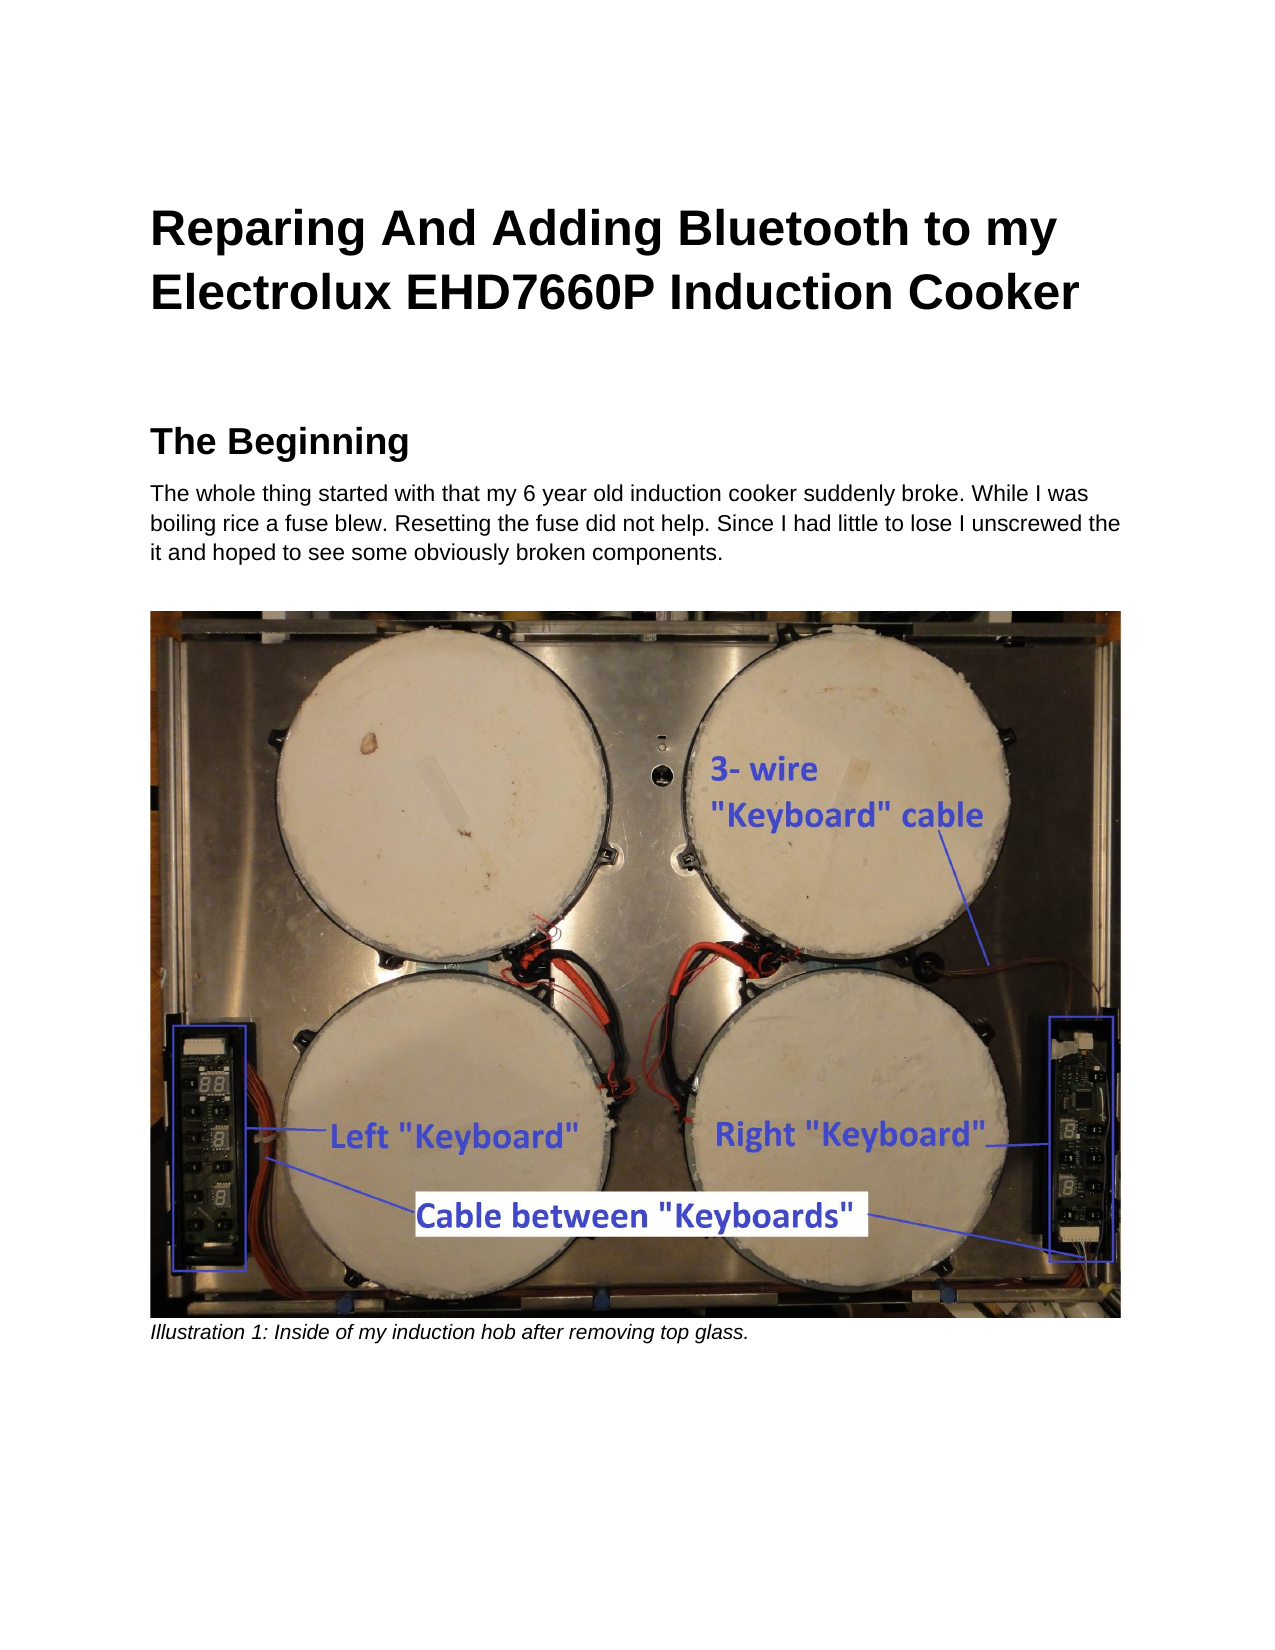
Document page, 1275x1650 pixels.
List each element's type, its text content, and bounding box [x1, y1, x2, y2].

text The whole thing started with that my 6 year old induction cooker suddenly broke. While I was boiling rice a fuse blew. Resetting the fuse did not help. Since I had little to lose I unscrewed the it and hoped to see some obviously broken components. [150, 481, 1125, 565]
subtitle The Beginning [150, 420, 1125, 462]
text Illustration 1: Inside of my induction hob after removing top glass. [150, 1318, 1125, 1344]
picture [150, 611, 1126, 1318]
title Reparing And Adding Bluetooth to my Electrolux EHD7660P Induction Cooker [150, 200, 1125, 320]
